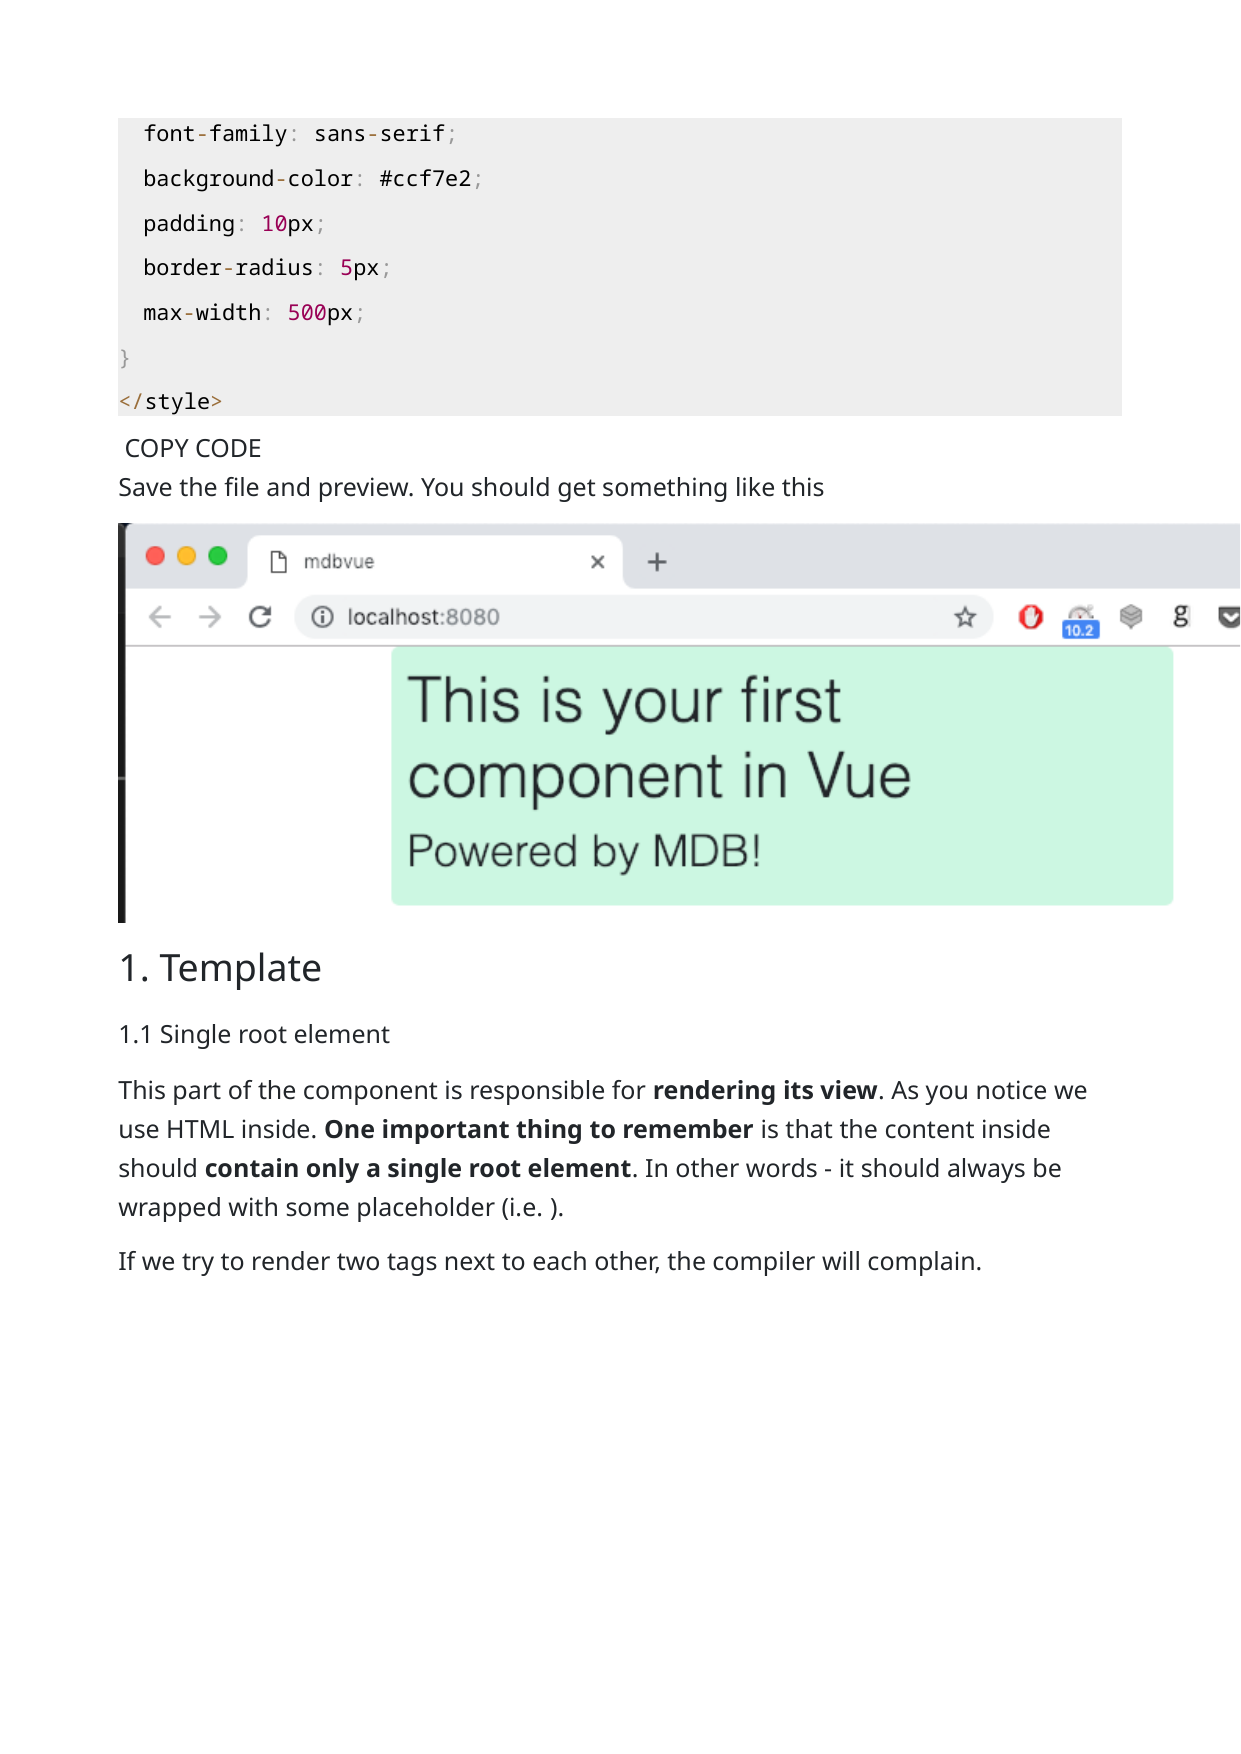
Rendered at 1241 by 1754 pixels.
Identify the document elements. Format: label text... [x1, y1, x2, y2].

picture [118, 523, 1241, 923]
text This part of the component is responsible for rendering its view. As you notice we use HTML inside. One important thing to remember is that the content inside should contain only a single root element. In other words - it should always be wrapped with some placeholder (i.e. ). [118, 1072, 1122, 1224]
text padding: 10px; [118, 207, 1122, 237]
text max-width: 500px; [118, 297, 1122, 327]
text font-family: sans-serif; [118, 118, 1122, 148]
text } [118, 342, 1122, 371]
subtitle 1.1 Single root element [118, 1017, 1122, 1051]
text Save the file and preview. You should get something like this [118, 470, 1122, 504]
text </style> [118, 386, 1122, 416]
text border-radius: 5px; [118, 252, 1122, 282]
text If we try to render two tags next to each other, the compiler will complain. [118, 1244, 1122, 1278]
text background-color: #ccf7e2; [118, 163, 1122, 193]
subtitle 1. Template [118, 941, 1122, 992]
text COPY CODE [118, 431, 1122, 465]
